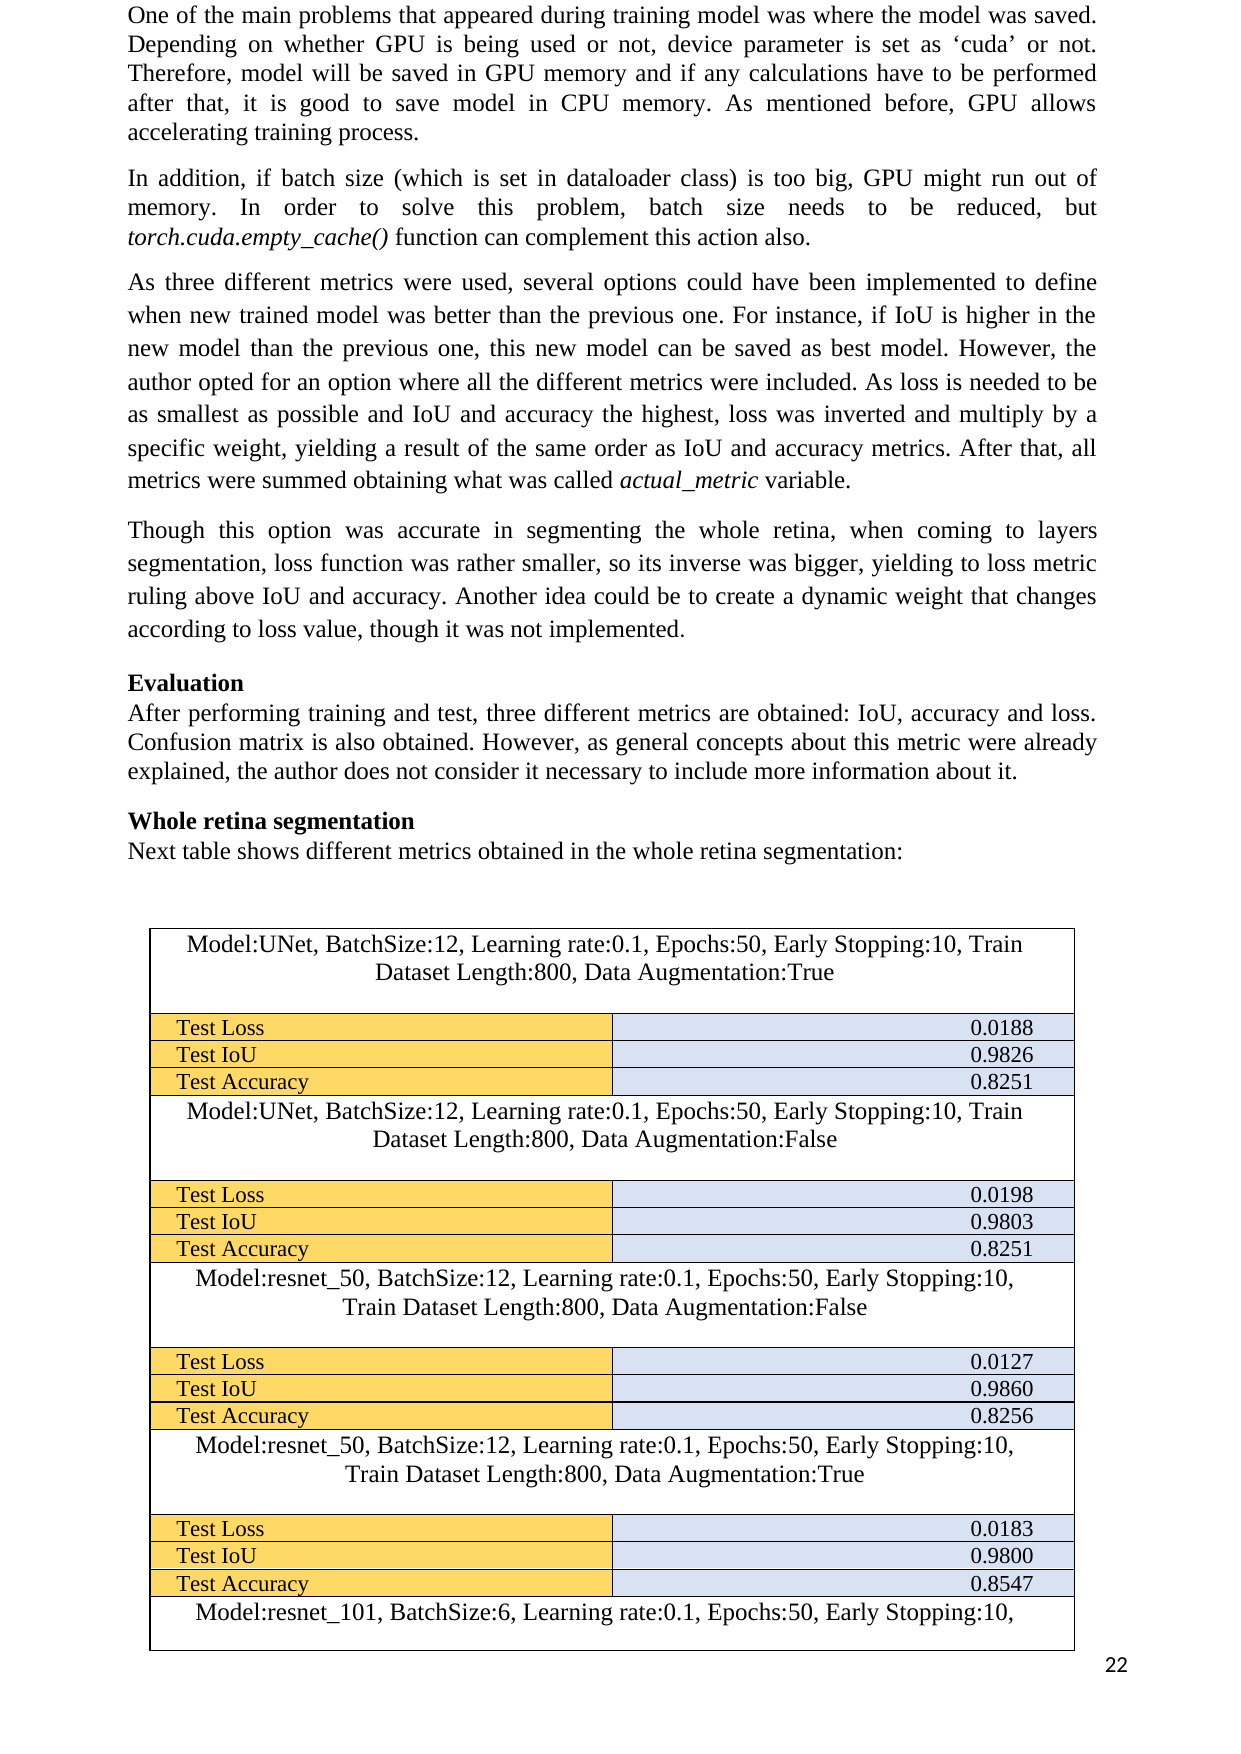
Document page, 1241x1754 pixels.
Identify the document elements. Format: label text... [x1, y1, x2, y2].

table_cell Model:UNet, BatchSize:12, Learning rate:0.1, Epochs:50, Early Stopping:10, Train Dataset Length:800, Data Augmentation:False [151, 1096, 1074, 1179]
table_cell 0.0198 [613, 1181, 1074, 1207]
table_cell 0.8256 [613, 1403, 1074, 1429]
text In addition, if batch size (which is set in dataloader class) is too big, GPU might run out of memory. In order to solve this problem, batch size needs to be reduced, but torch.cuda.empty_cache() function can complement this action also. [127, 163, 1098, 250]
table_cell 0.8251 [613, 1235, 1074, 1262]
table_cell Model:resnet_101, BatchSize:6, Learning rate:0.1, Epochs:50, Early Stopping:10, [151, 1597, 1074, 1649]
text Next table shows different metrics obtained in the whole retina segmentation: [127, 836, 1098, 864]
table_cell Model:resnet_50, BatchSize:12, Learning rate:0.1, Epochs:50, Early Stopping:10, Train Dataset Length:800, Data Augmentation:True [151, 1430, 1074, 1514]
table_header Model:UNet, BatchSize:12, Learning rate:0.1, Epochs:50, Early Stopping:10, Train Dataset Length:800, Data Augmentation:True [151, 929, 1074, 1012]
table_cell Test IoU [151, 1375, 612, 1401]
table_cell Test Loss [151, 1515, 612, 1541]
table_cell 0.8251 [613, 1068, 1074, 1095]
table_cell 0.8547 [613, 1570, 1074, 1596]
table_cell Test Accuracy [151, 1570, 612, 1596]
text Though this option was accurate in segmenting the whole retina, when coming to layers segmentation, loss function was rather smaller, so its inverse was bigger, yielding to loss metric ruling above IoU and accuracy. Another idea could be to create a dynamic weight that changes according to loss value, though it was not implemented. [127, 515, 1098, 643]
table_cell 0.0127 [613, 1348, 1074, 1374]
subtitle Evaluation [127, 668, 1098, 697]
text As three different metrics were used, several options could have been implemented to define when new trained model was better than the previous one. For instance, if IoU is higher in the new model than the previous one, this new model can be saved as best model. However, the author opted for an option where all the different metrics were included. As loss is needed to be as smallest as possible and IoU and accuracy the highest, loss was inverted and multiply by a specific weight, yielding a result of the same order as IoU and accuracy metrics. After that, all metrics were summed obtaining what was called actual_metric variable. [127, 267, 1098, 494]
table_cell Test Loss [151, 1181, 612, 1207]
table_cell 0.9800 [613, 1542, 1074, 1568]
table_cell Test Loss [151, 1348, 612, 1374]
subtitle Whole retina segmentation [127, 806, 1098, 835]
table_cell Test IoU [151, 1542, 612, 1568]
table_cell 0.0188 [613, 1014, 1074, 1040]
table_cell Test IoU [151, 1208, 612, 1234]
table_cell Test Loss [151, 1014, 612, 1040]
table_cell Test Accuracy [151, 1235, 612, 1262]
table_cell Test Accuracy [151, 1068, 612, 1095]
table_cell Test Accuracy [151, 1403, 612, 1429]
table_cell 0.9803 [613, 1208, 1074, 1234]
table_cell Model:resnet_50, BatchSize:12, Learning rate:0.1, Epochs:50, Early Stopping:10, Train Dataset Length:800, Data Augmentation:False [151, 1263, 1074, 1347]
text One of the main problems that appeared during training model was where the model was saved. Depending on whether GPU is being used or not, device parameter is set as ‘cuda’ or not. Therefore, model will be saved in GPU memory and if any calculations have to be performed after that, it is good to save model in CPU memory. As mentioned before, GPU allows accelerating training process. [127, 0, 1098, 146]
text After performing training and test, three different metrics are obtained: IoU, accuracy and loss. Confusion matrix is also obtained. However, as general concepts about this metric were already explained, the author does not consider it necessary to include more information about it. [127, 698, 1098, 785]
table_cell Test IoU [151, 1041, 612, 1067]
table_cell 0.0183 [613, 1515, 1074, 1541]
table_cell 0.9860 [613, 1375, 1074, 1401]
table_cell 0.9826 [613, 1041, 1074, 1067]
